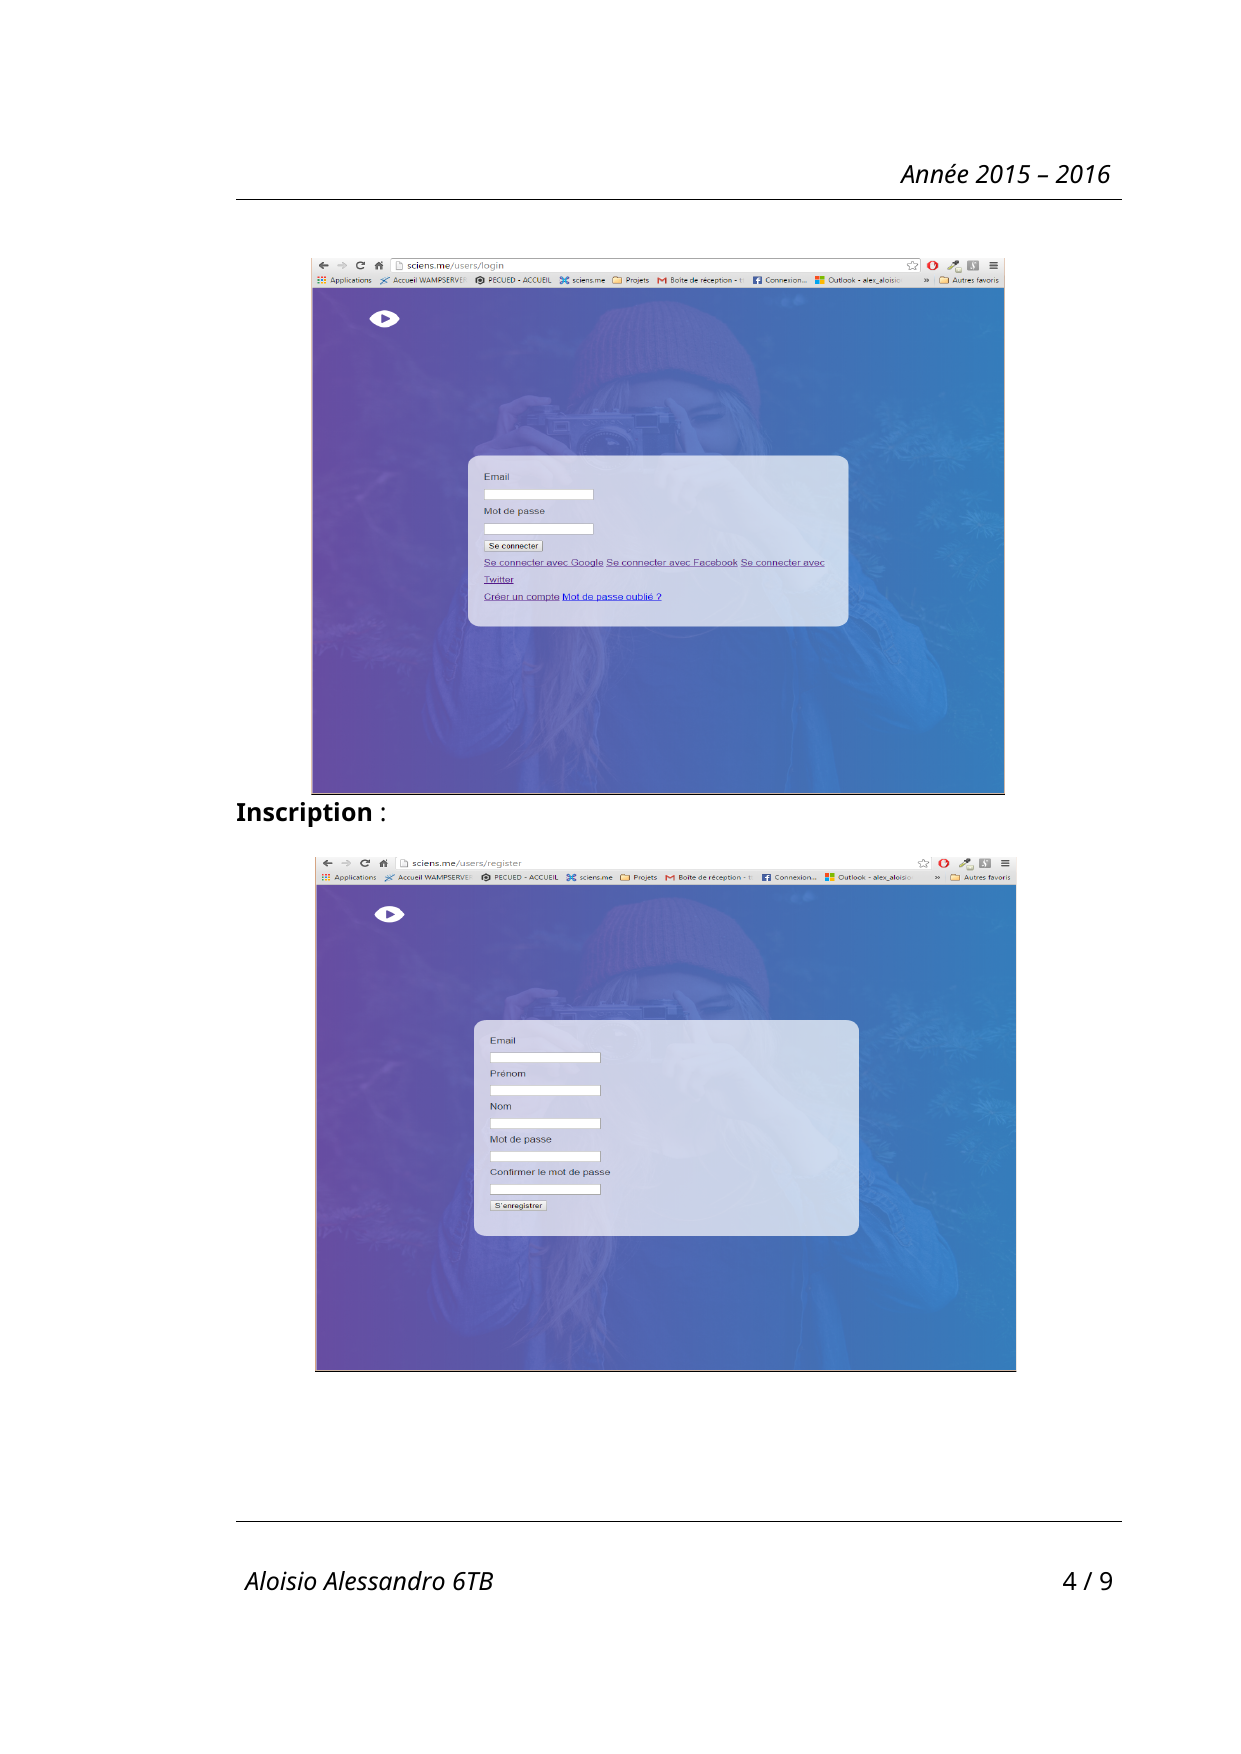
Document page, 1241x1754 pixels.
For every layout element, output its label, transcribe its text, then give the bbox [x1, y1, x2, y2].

text Inscription : [236, 258, 1122, 828]
picture [315, 857, 1017, 1372]
picture [311, 258, 1005, 795]
